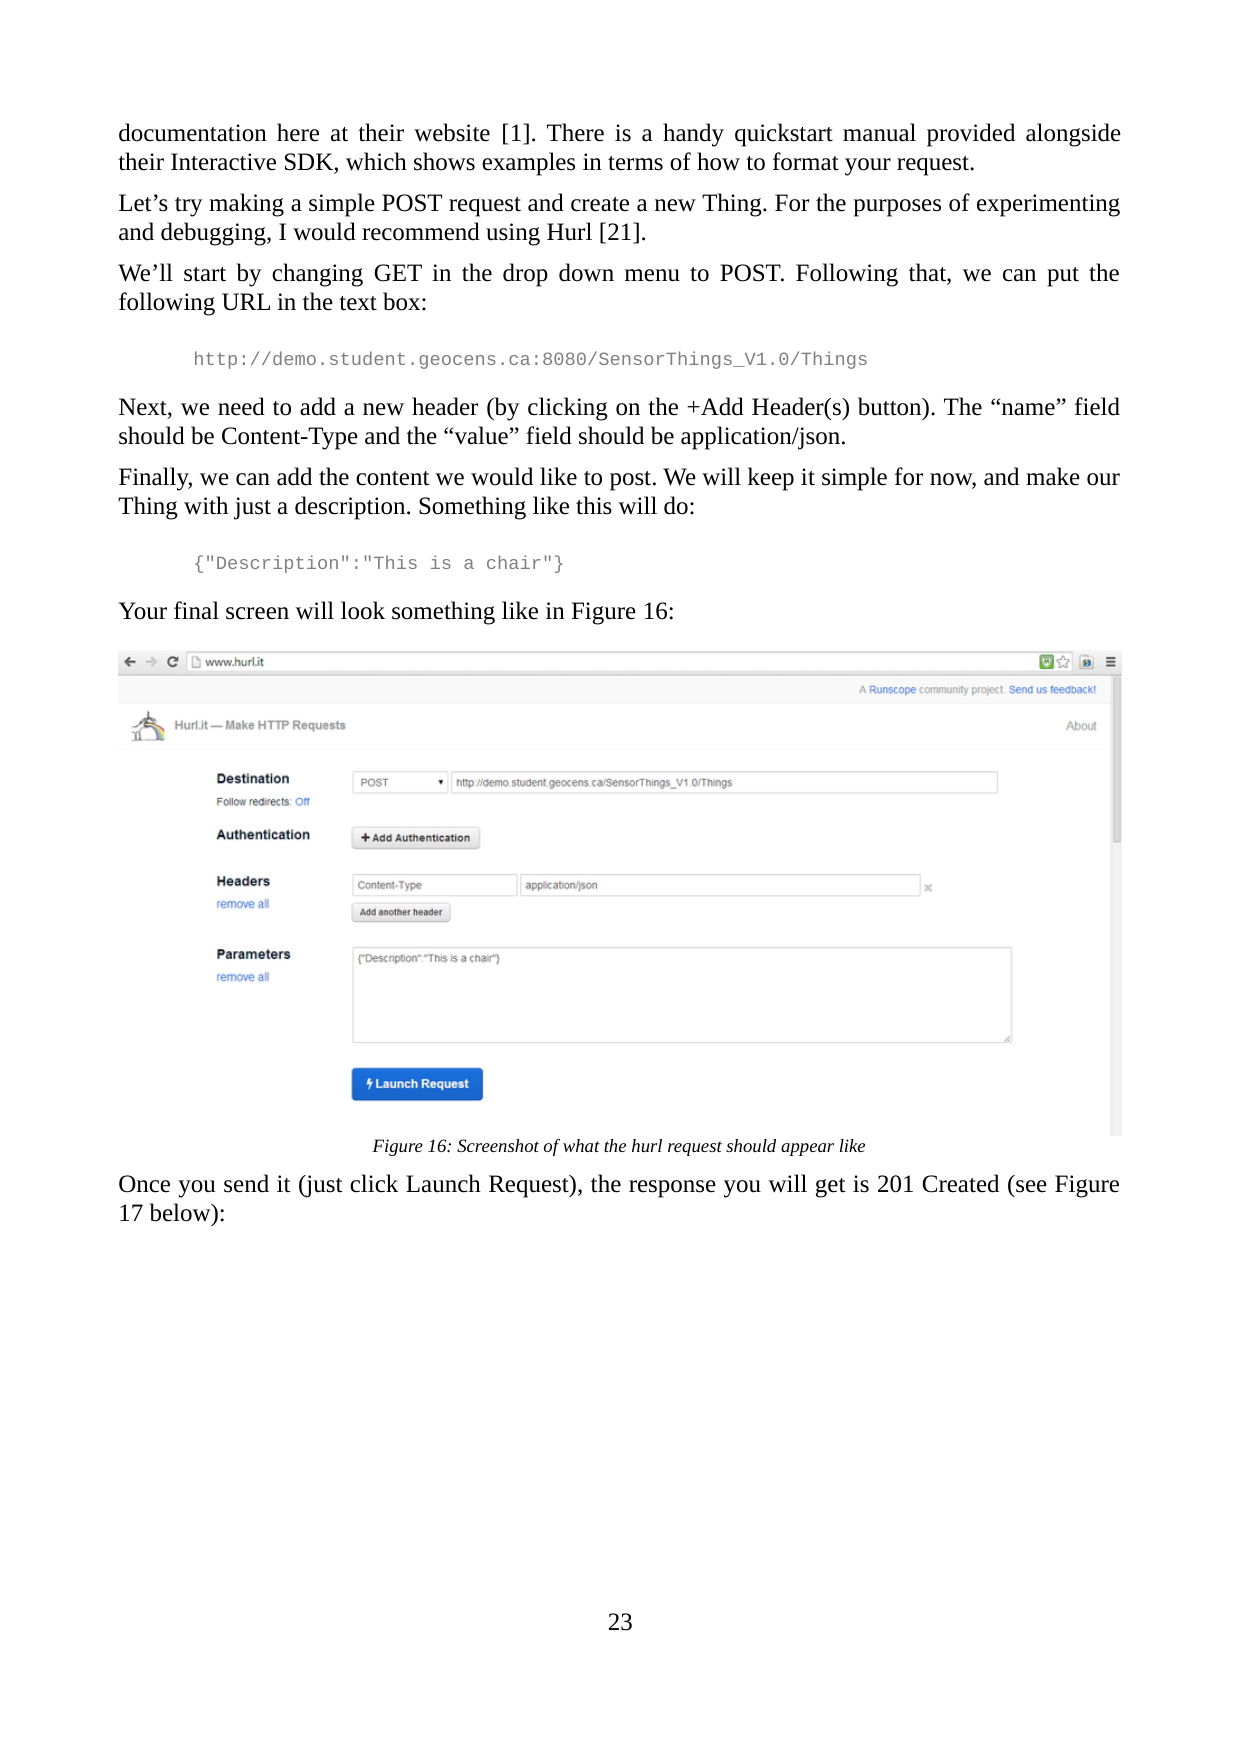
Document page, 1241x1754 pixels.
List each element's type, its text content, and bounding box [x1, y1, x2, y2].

text Your final screen will look something like in Figure 16: [118, 596, 1122, 625]
text Figure 16: Screenshot of what the hurl request should appear like [118, 1136, 1122, 1157]
picture [118, 650, 1123, 1136]
text Let’s try making a simple POST request and create a new Thing. For the purposes of experimenting and debugging, I would recommend using Hurl [21]. [118, 188, 1122, 246]
text documentation here at their website [1]. There is a handy quickstart manual provided alongside their Interactive SDK, which shows examples in terms of how to format your request. [118, 118, 1122, 176]
text http://demo.student.geocens.ca:8080/SensorThings_V1.0/Things [193, 350, 1122, 371]
text Finally, we can add the content we would like to post. We will keep it simple for now, and make our Thing with just a description. Something like this will do: [118, 462, 1122, 520]
text We’ll start by changing GET in the drop down menu to POST. Following that, we can put the following URL in the text box: [118, 258, 1122, 316]
text {"Description":"This is a chair"} [193, 554, 1122, 575]
text Next, we need to add a new header (by clicking on the +Add Header(s) button). The “name” field should be Content-Type and the “value” field should be application/json. [118, 392, 1122, 450]
text Once you send it (just click Launch Request), the response you will get is 201 Created (see Figure 17 below): [118, 1169, 1122, 1227]
